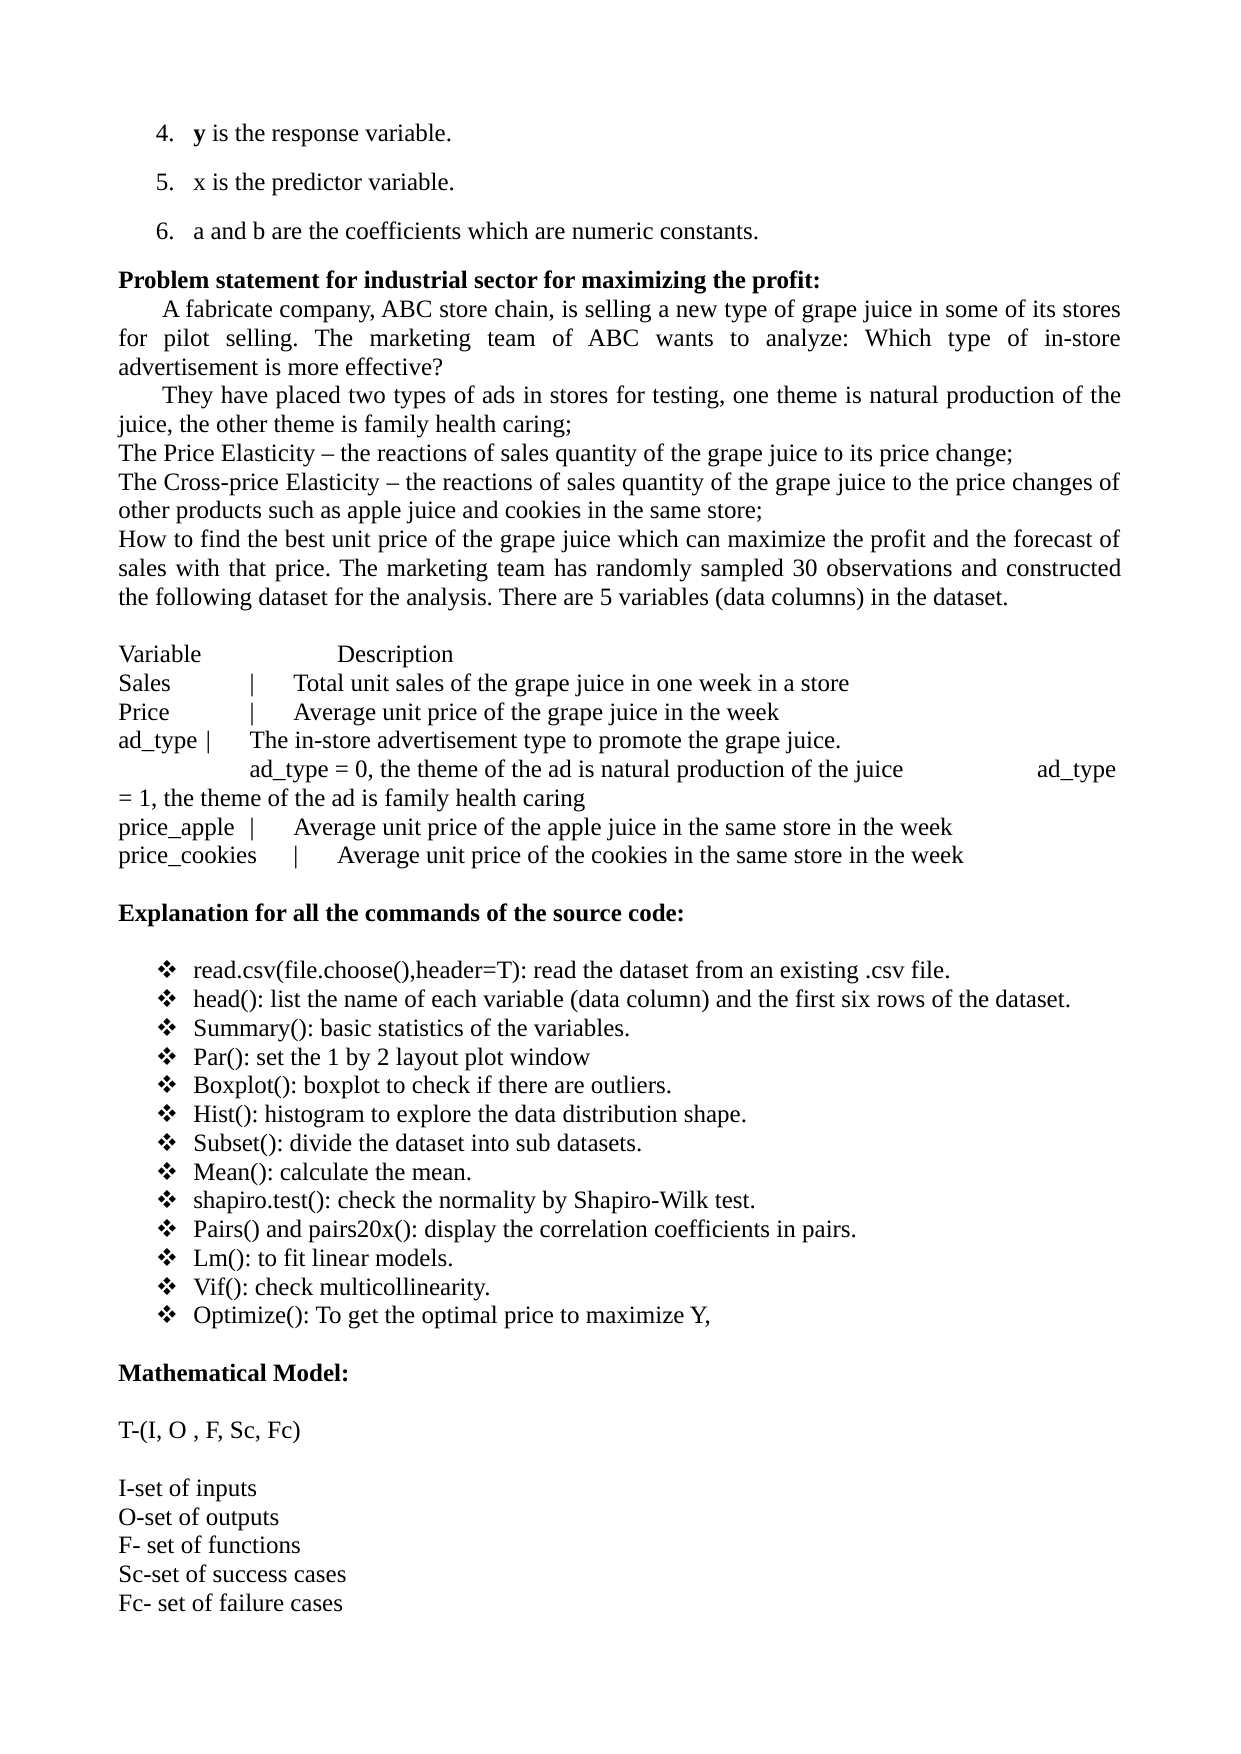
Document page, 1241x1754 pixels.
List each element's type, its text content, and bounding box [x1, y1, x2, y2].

list Par(): set the 1 by 2 layout plot window [156, 1042, 1122, 1070]
list Subset(): divide the dataset into sub datasets. [156, 1128, 1122, 1157]
text ad_type = 0, the theme of the ad is natural production of the juice ad_type = 1, the theme of the ad is family health caring [118, 754, 1122, 812]
list Hist(): histogram to explore the data distribution shape. [156, 1099, 1122, 1128]
text The Cross-price Elasticity – the reactions of sales quantity of the grape juice to the price changes of other products such as apple juice and cookies in the same store; [118, 467, 1122, 524]
text ad_type | The in-store advertisement type to promote the grape juice. [118, 725, 1122, 754]
text Fc- set of failure cases [118, 1588, 1122, 1617]
text Sales | Total unit sales of the grape juice in one week in a store [118, 668, 1122, 697]
list Vif(): check multicollinearity. [156, 1272, 1122, 1300]
list Pairs() and pairs20x(): display the correlation coefficients in pairs. [156, 1214, 1122, 1243]
text I-set of inputs [118, 1473, 1122, 1502]
text T-(I, O , F, Sc, Fc) [118, 1415, 1122, 1444]
text Problem statement for industrial sector for maximizing the profit: [118, 265, 1122, 294]
list Summary(): basic statistics of the variables. [156, 1013, 1122, 1042]
text Explanation for all the commands of the source code: [118, 898, 1122, 927]
text They have placed two types of ads in stores for testing, one theme is natural production of the juice, the other theme is family health caring; [118, 380, 1122, 438]
text O-set of outputs [118, 1502, 1122, 1530]
list y is the response variable. [156, 118, 1122, 147]
text F- set of functions [118, 1530, 1122, 1559]
list a and b are the coefficients which are numeric constants. [156, 216, 1122, 245]
text Price | Average unit price of the grape juice in the week [118, 697, 1122, 725]
list Boxplot(): boxplot to check if there are outliers. [156, 1070, 1122, 1099]
list head(): list the name of each variable (data column) and the first six rows of the dataset. [156, 984, 1122, 1013]
list read.csv(file.choose(),header=T): read the dataset from an existing .csv file. [156, 955, 1122, 984]
list shapiro.test(): check the normality by Shapiro-Wilk test. [156, 1185, 1122, 1214]
text Mathematical Model: [118, 1358, 1122, 1387]
list Optimize(): To get the optimal price to maximize Y, [156, 1300, 1122, 1329]
text Variable Description [118, 639, 1122, 668]
text price_cookies | Average unit price of the cookies in the same store in the week [118, 840, 1122, 869]
list x is the predictor variable. [156, 167, 1122, 196]
text Sc-set of success cases [118, 1559, 1122, 1588]
text How to find the best unit price of the grape juice which can maximize the profit and the forecast of sales with that price. The marketing team has randomly sampled 30 observations and constructed the following dataset for the analysis. There are 5 variables (data columns) in the dataset. [118, 524, 1122, 610]
list Mean(): calculate the mean. [156, 1157, 1122, 1185]
text A fabricate company, ABC store chain, is selling a new type of grape juice in some of its stores for pilot selling. The marketing team of ABC wants to analyze: Which type of in-store advertisement is more effective? [118, 294, 1122, 380]
list Lm(): to fit linear models. [156, 1243, 1122, 1272]
text price_apple | Average unit price of the apple juice in the same store in the week [118, 812, 1122, 840]
text The Price Elasticity – the reactions of sales quantity of the grape juice to its price change; [118, 438, 1122, 467]
